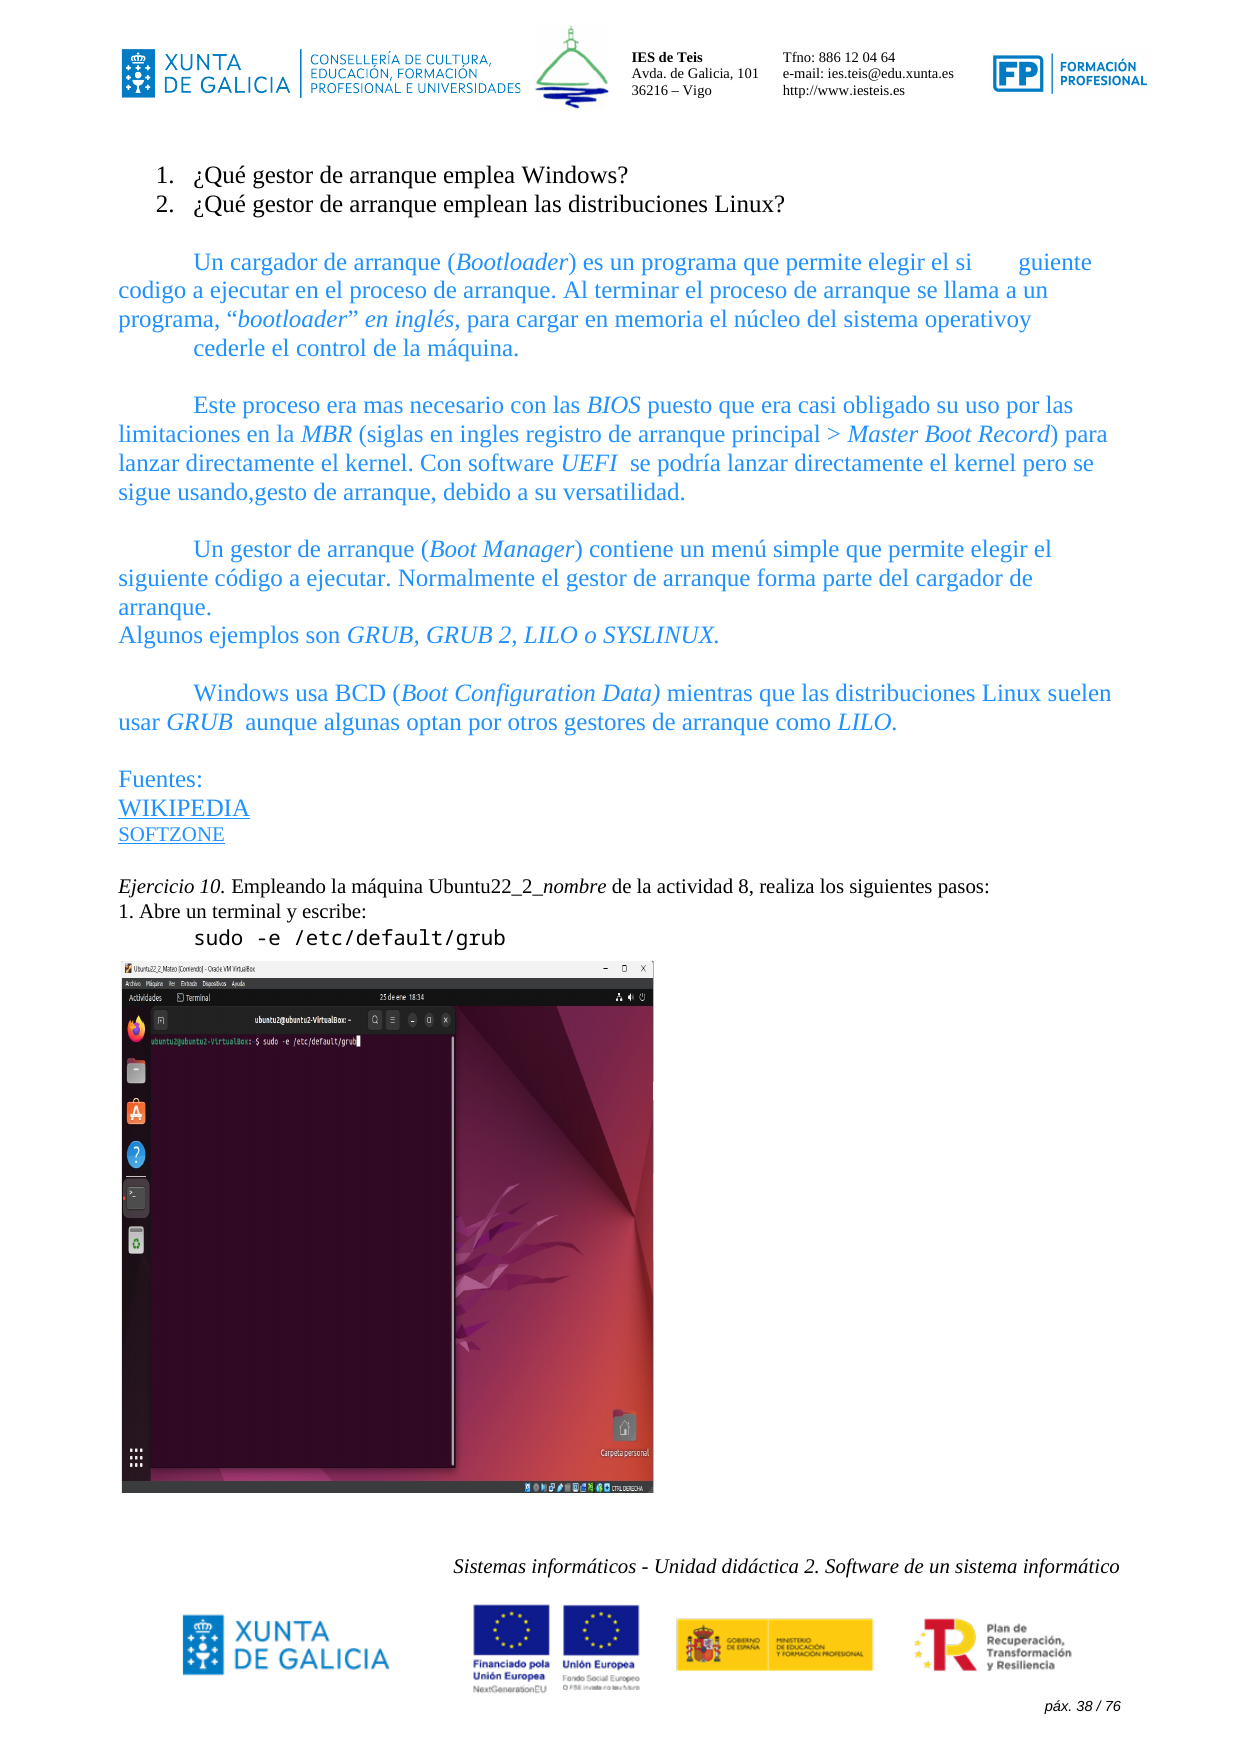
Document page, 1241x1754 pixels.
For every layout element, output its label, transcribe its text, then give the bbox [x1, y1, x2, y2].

picture [989, 50, 1153, 97]
text Algunos ejemplos son GRUB, GRUB 2, LILO o SYSLINUX. [118, 620, 1122, 649]
text Ejercicio 10. Empleando la máquina Ubuntu22_2_nombre de la actividad 8, realiza los siguientes pasos: [118, 874, 1122, 898]
list ¿Qué gestor de arranque emplea Windows? [156, 160, 1122, 189]
list ¿Qué gestor de arranque emplean las distribuciones Linux? [156, 189, 1122, 218]
picture [182, 1593, 1085, 1700]
text 1. Abre un terminal y escribe: [118, 898, 1122, 923]
text sudo -e /etc/default/grub [118, 923, 1122, 951]
text WIKIPEDIA [118, 793, 1122, 822]
text Un gestor de arranque (Boot Manager) contiene un menú simple que permite elegir el siguiente código a ejecutar. Normalmente el gestor de arranque forma parte del cargador de arranque. [118, 534, 1122, 620]
picture [121, 961, 654, 1493]
text Un cargador de arranque (Bootloader) es un programa que permite elegir el si guiente codigo a ejecutar en el proceso de arranque. Al terminar el proceso de arranque se llama a un programa, “bootloader” en inglés, para cargar en memoria el núcleo del sistema operativoy cederle el control de la máquina. [118, 247, 1122, 362]
text Este proceso era mas necesario con las BIOS puesto que era casi obligado su uso por las limitaciones en la MBR (siglas en ingles registro de arranque principal > Master Boot Record) para lanzar directamente el kernel. Con software UEFI se podría lanzar directamente el kernel pero se sigue usando,gesto de arranque, debido a su versatilidad. [118, 390, 1122, 505]
text SOFTZONE [118, 822, 1122, 846]
text Windows usa BCD (Boot Configuration Data) mientras que las distribuciones Linux suelen usar GRUB aunque algunas optan por otros gestores de arranque como LILO. [118, 678, 1122, 735]
picture [534, 25, 611, 110]
text Fuentes: [118, 764, 1122, 793]
picture [121, 49, 521, 98]
